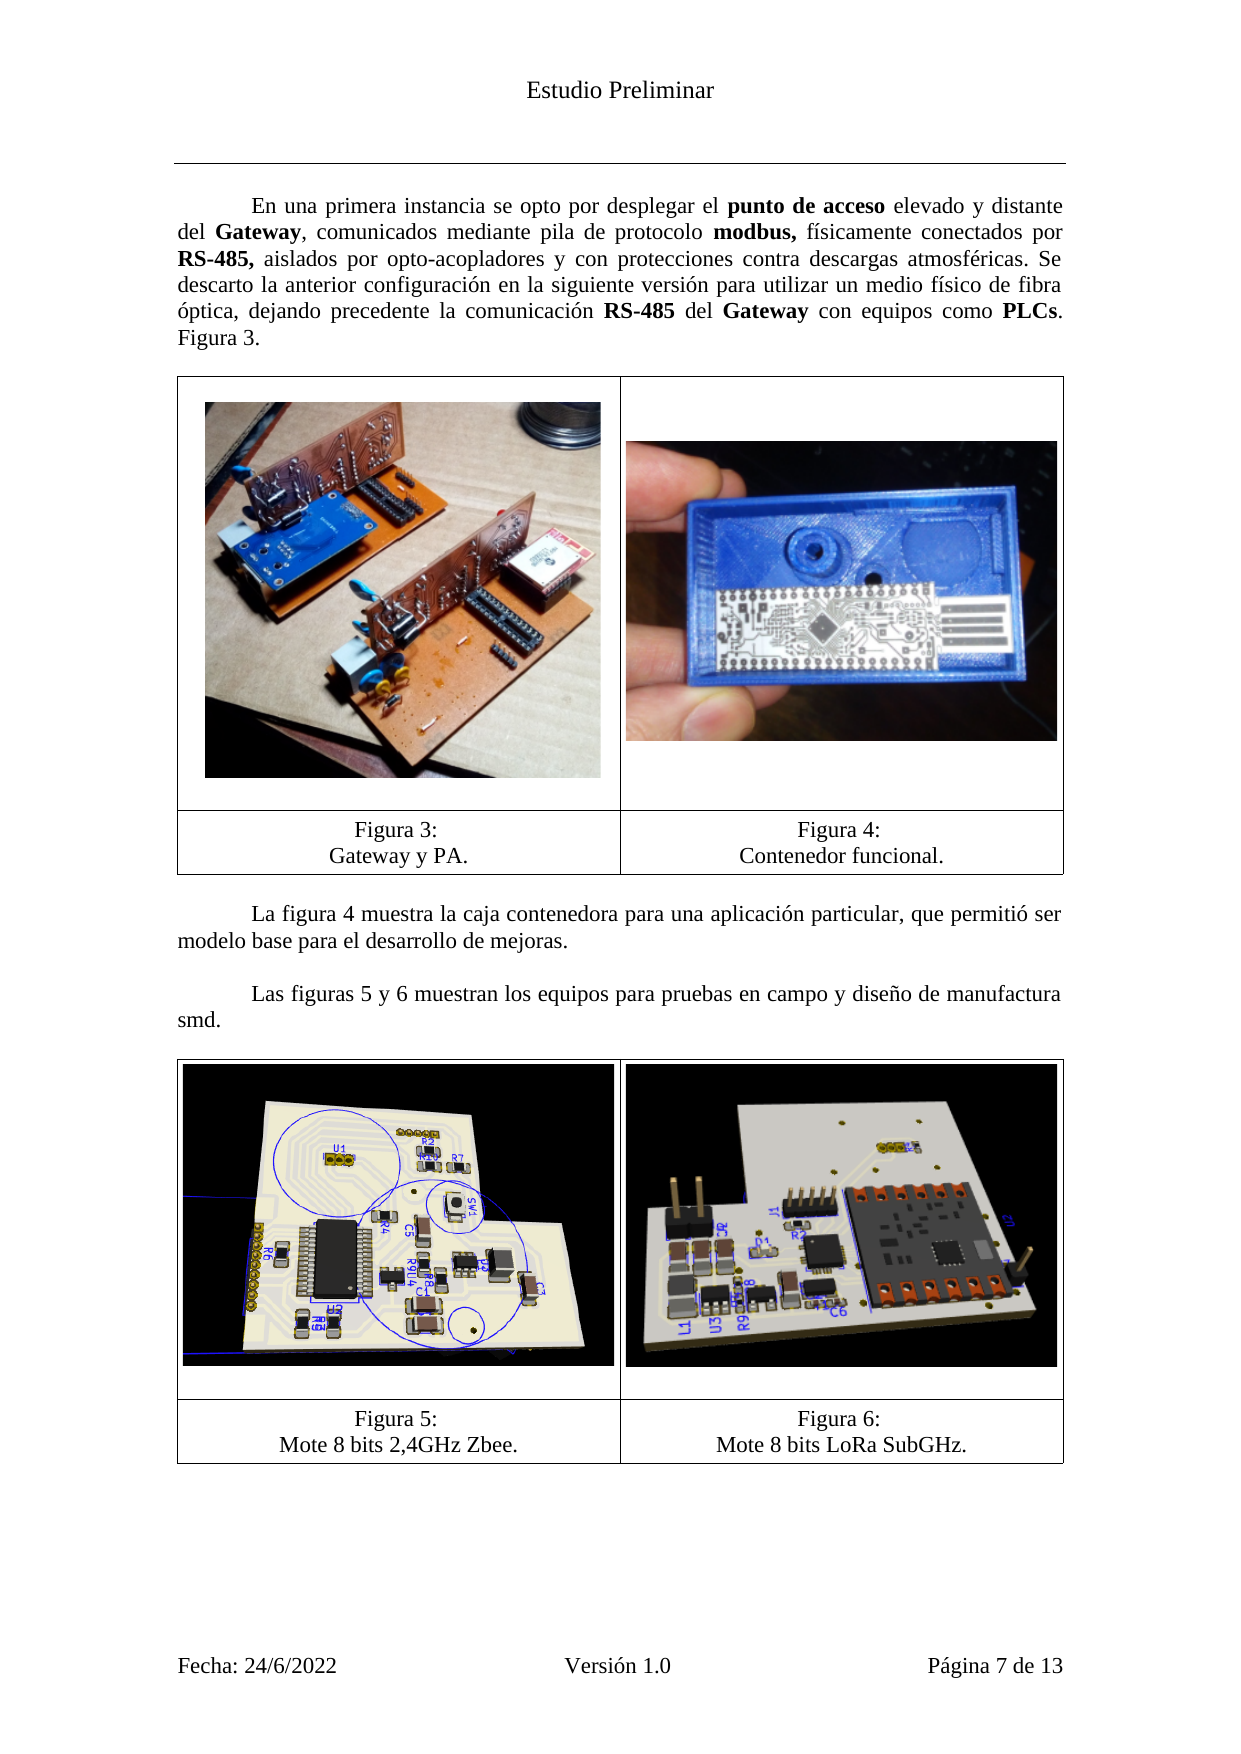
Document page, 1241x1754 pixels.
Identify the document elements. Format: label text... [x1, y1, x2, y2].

table_cell Figura 3: Gateway y PA. [178, 811, 620, 874]
table_header [178, 377, 620, 810]
table_cell Figura 6: Mote 8 bits LoRa SubGHz. [621, 1400, 1063, 1463]
table_header [621, 1065, 1063, 1399]
table_header [178, 1065, 620, 1399]
text La figura 4 muestra la caja contenedora para una aplicación particular, que permitió ser modelo base para el desarrollo de mejoras. [177, 901, 1063, 953]
table_cell Figura 4: Contenedor funcional. [621, 811, 1063, 874]
table_cell Figura 5: Mote 8 bits 2,4GHz Zbee. [178, 1400, 620, 1463]
table_header [621, 377, 1063, 810]
text Las figuras 5 y 6 muestran los equipos para pruebas en campo y diseño de manufactura smd. [177, 979, 1063, 1032]
picture [625, 441, 1058, 741]
table_header [621, 1060, 1063, 1064]
text En una primera instancia se opto por desplegar el punto de acceso elevado y distante del Gateway, comunicados mediante pila de protocolo modbus, físicamente conectados por RS-485, aislados por opto-acopladores y con protecciones contra descargas atmosféricas. Se descarto la anterior configuración en la siguiente versión para utilizar un medio físico de fibra óptica, dejando precedente la comunicación RS-485 del Gateway con equipos como PLCs. Figura 3. [177, 192, 1063, 350]
picture [205, 402, 601, 778]
table_header [178, 1060, 620, 1064]
picture [625, 1064, 1058, 1367]
picture [182, 1064, 615, 1366]
